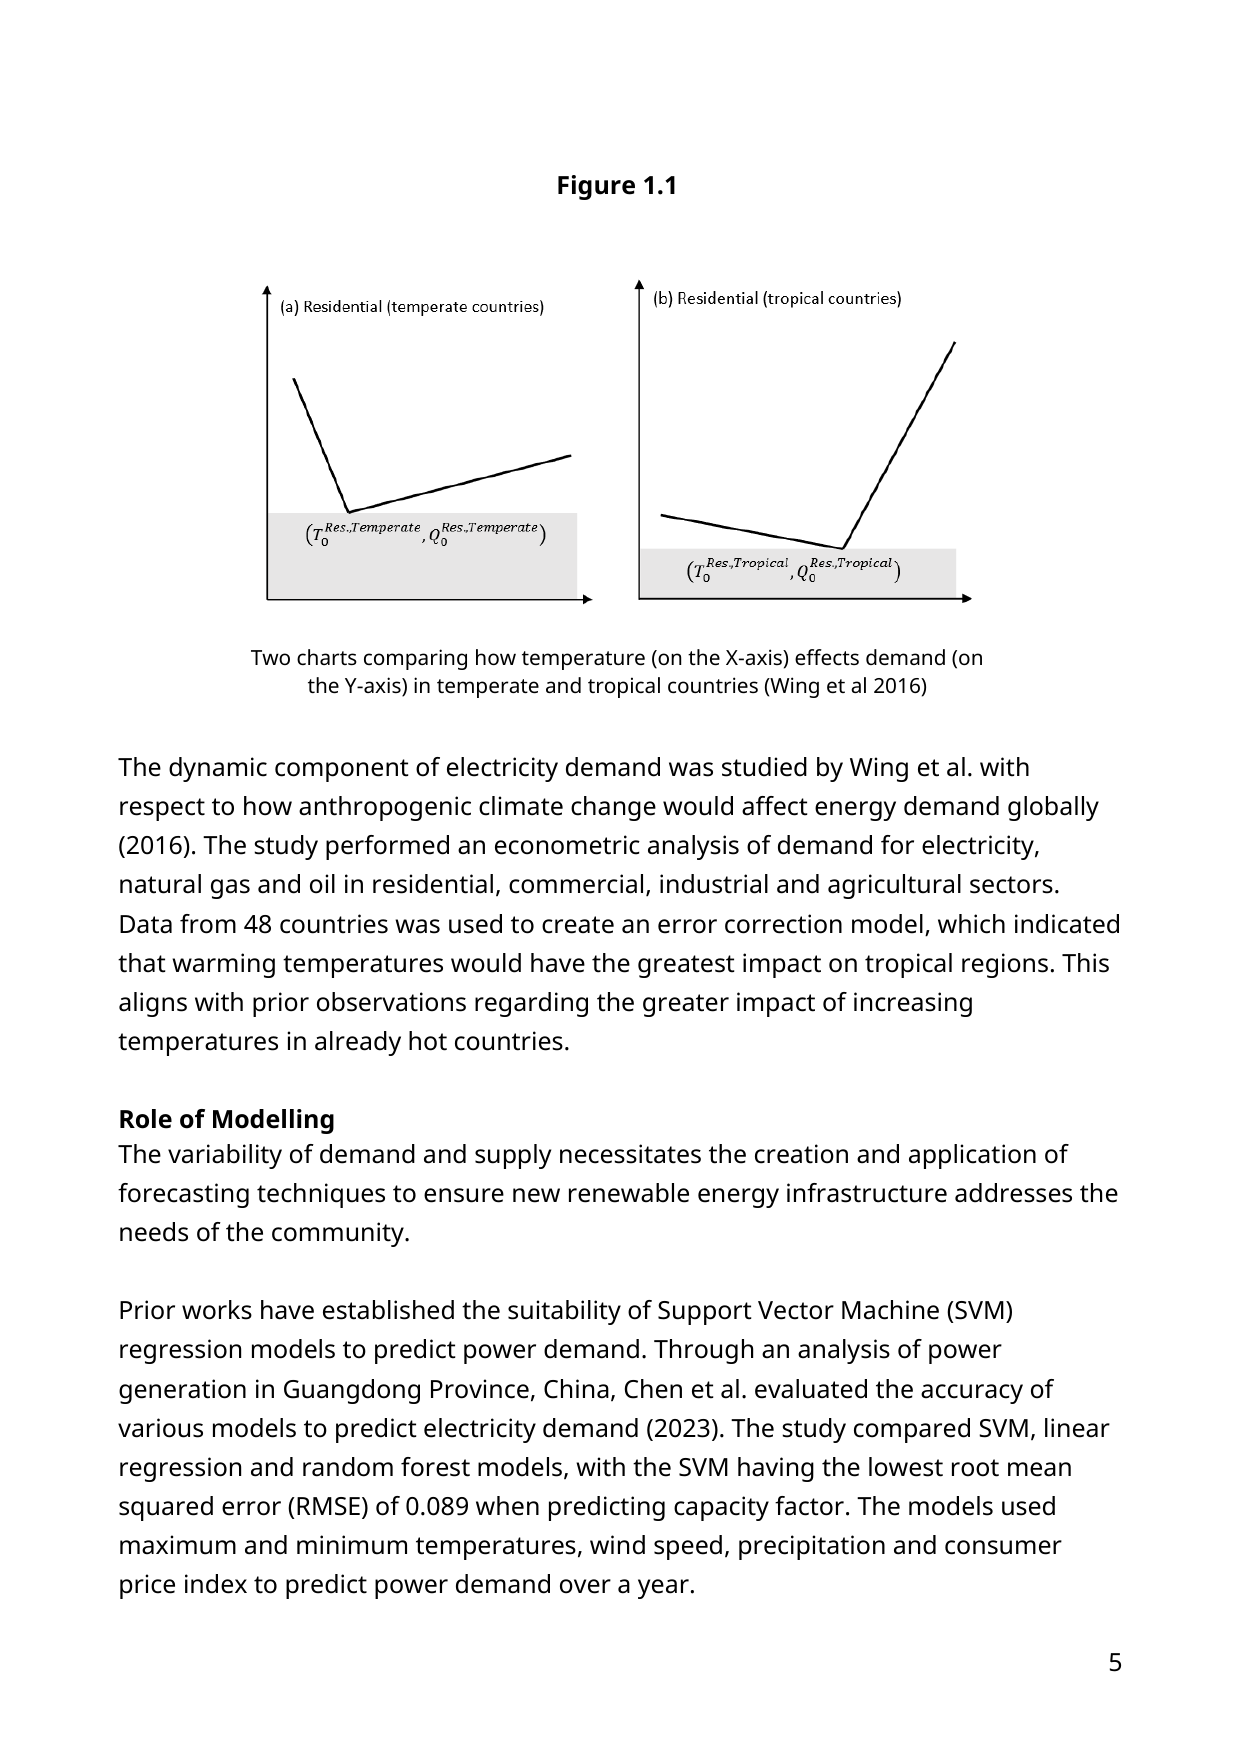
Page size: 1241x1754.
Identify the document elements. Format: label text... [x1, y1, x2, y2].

text The dynamic component of electricity demand was studied by Wing et al. with respect to how anthropogenic climate change would affect energy demand globally (2016). The study performed an econometric analysis of demand for electricity, natural gas and oil in residential, commercial, industrial and agricultural sectors. Data from 48 countries was used to create an error correction model, which indicated that warming temperatures would have the greatest impact on tropical regions. This aligns with prior observations regarding the greater impact of increasing temperatures in already hot countries. [118, 750, 1122, 1058]
table_cell [231, 212, 1004, 262]
picture [253, 272, 609, 608]
table_header [231, 262, 619, 622]
subtitle Role of Modelling [118, 1102, 1122, 1136]
table_header [619, 262, 1004, 622]
table_cell [231, 622, 1004, 633]
text Prior works have established the suitability of Support Vector Machine (SVM) regression models to predict power demand. Through an analysis of power generation in Guangdong Province, China, Chen et al. evaluated the accuracy of various models to predict electricity demand (2023). The study compared SVM, linear regression and random forest models, with the SVM having the lowest root mean squared error (RMSE) of 0.089 when predicting capacity factor. The models used maximum and minimum temperatures, wind speed, precipitation and consumer price index to predict power demand over a year. [118, 1293, 1122, 1601]
table_header Figure 1.1 [231, 157, 1004, 212]
text The variability of demand and supply necessitates the creation and application of forecasting techniques to ensure new renewable energy infrastructure addresses the needs of the community. [118, 1136, 1122, 1249]
picture [629, 272, 990, 612]
table_cell Two charts comparing how temperature (on the X-axis) effects demand (on the Y-axis) in temperate and tropical countries (Wing et al 2016) [231, 633, 1004, 711]
